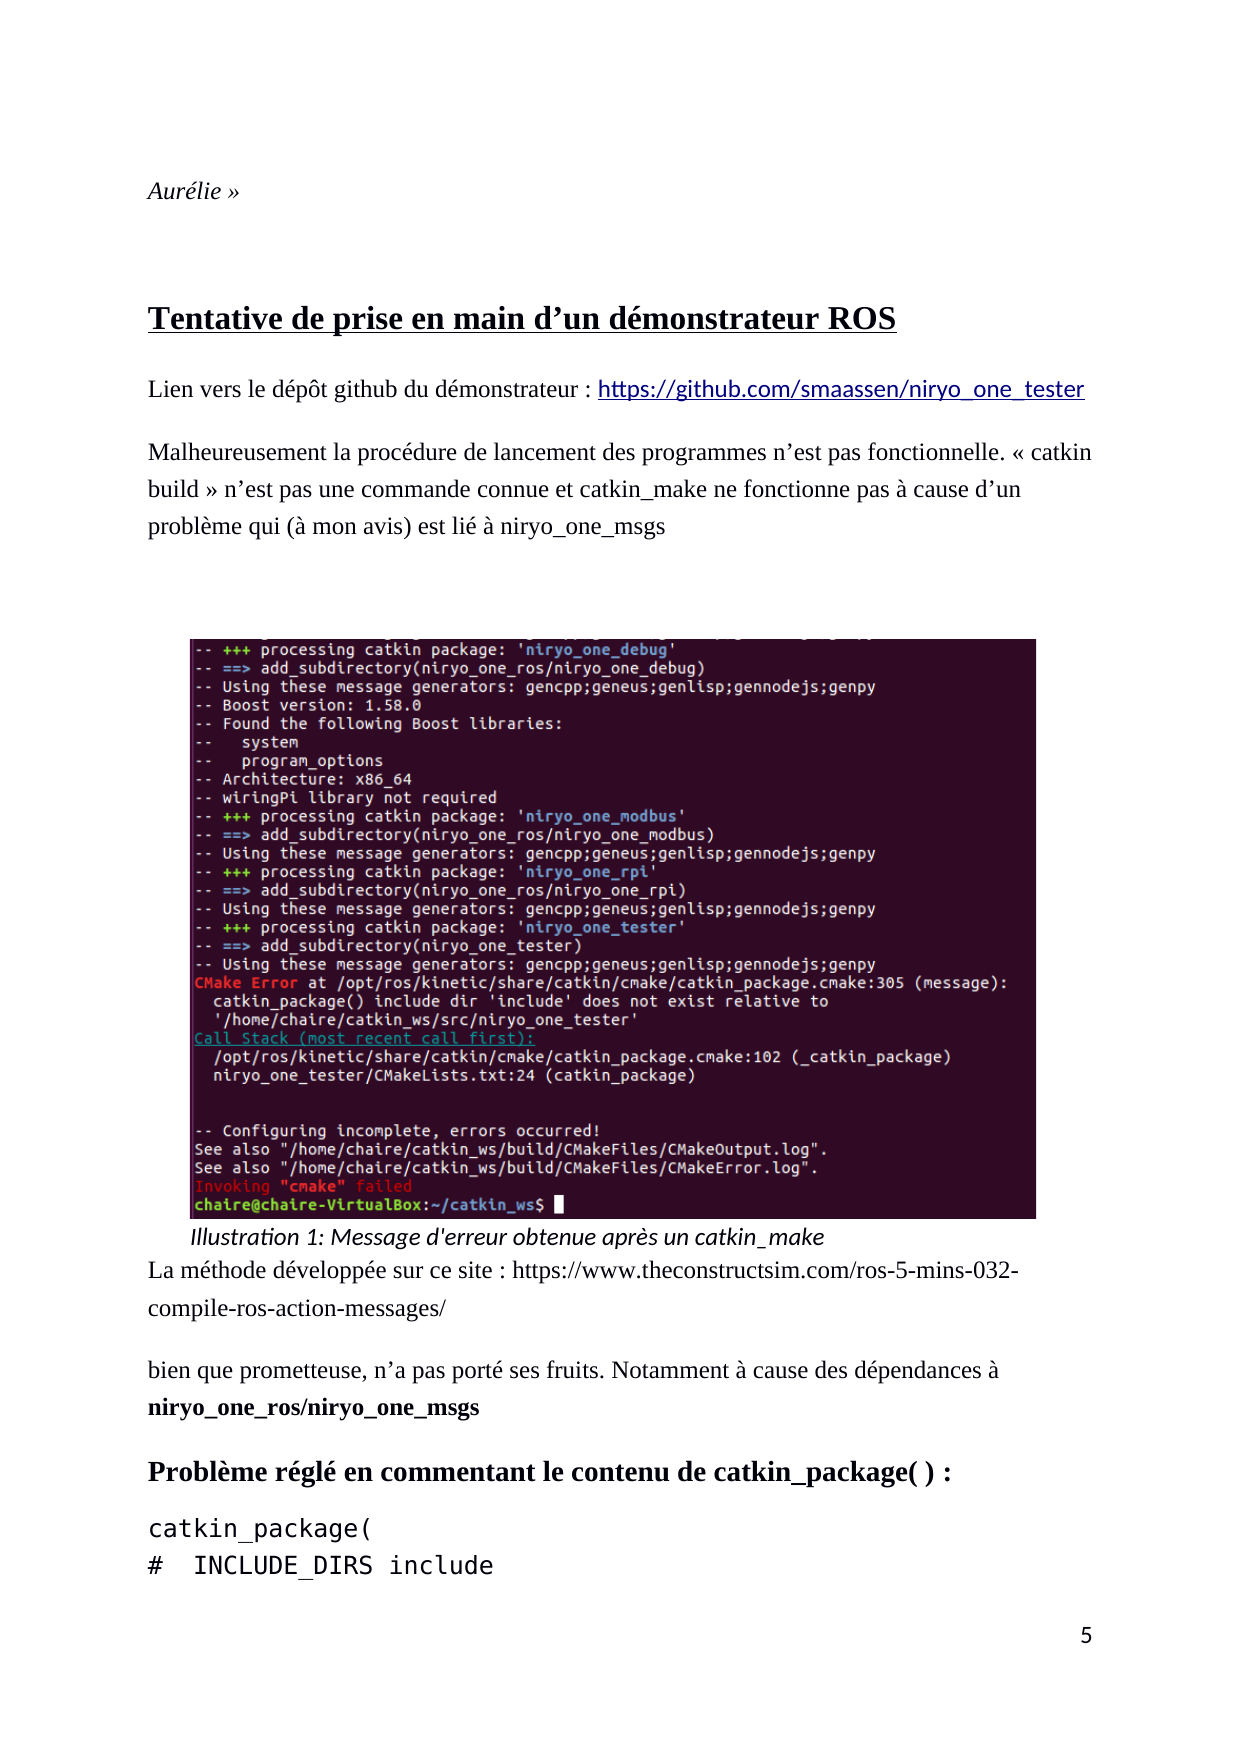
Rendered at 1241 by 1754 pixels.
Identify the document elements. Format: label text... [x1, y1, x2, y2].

text bien que prometteuse, n’a pas porté ses fruits. Notamment à cause des dépendances à niryo_one_ros/niryo_one_msgs [148, 1355, 1092, 1421]
text # INCLUDE_DIRS include [148, 1551, 1092, 1581]
text Lien vers le dépôt github du démonstrateur : https://github.com/smaassen/niryo_one_tester [148, 373, 1092, 403]
text La méthode développée sur ce site : https://www.theconstructsim.com/ros-5-mins-032-compile-ros-action-messages/ [148, 1256, 1092, 1321]
text catkin_package( [148, 1514, 1092, 1543]
picture [189, 639, 276, 1219]
text Illustration 1: Message d'erreur obtenue après un catkin_make [190, 640, 1036, 1252]
text Malheureusement la procédure de lancement des programmes n’est pas fonctionnelle. « catkin build » n’est pas une commande connue et catkin_make ne fonctionne pas à cause d’un problème qui (à mon avis) est lié à niryo_one_msgs [148, 437, 1092, 540]
text Tentative de prise en main d’un démonstrateur ROS [148, 298, 1092, 337]
text Aurélie » [148, 176, 1092, 205]
text Problème réglé en commentant le contenu de catkin_package( ) : [148, 1454, 1092, 1487]
